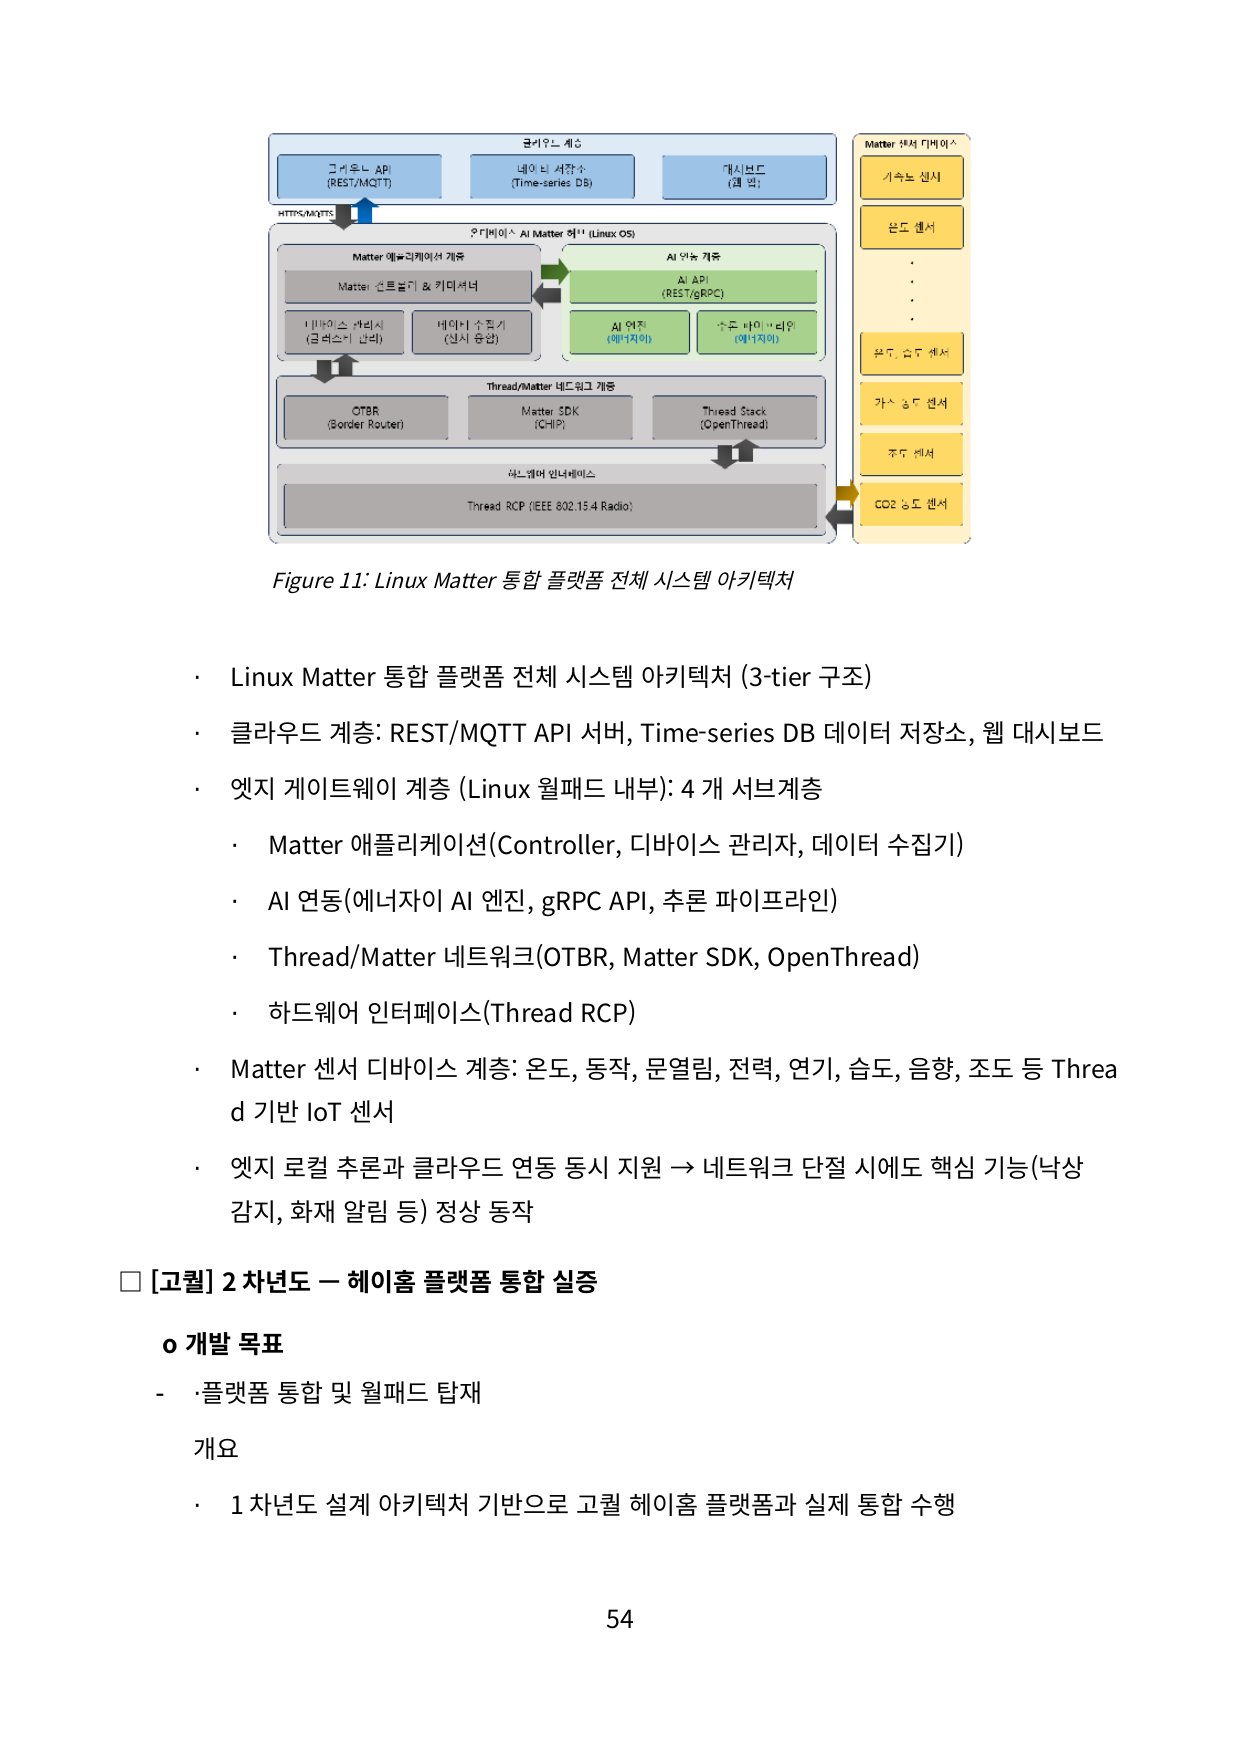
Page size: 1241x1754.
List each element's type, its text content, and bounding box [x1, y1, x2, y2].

list 개요 [156, 1429, 1122, 1466]
list AI 연동(에너자이 AI 엔진, gRPC API, 추론 파이프라인) [231, 882, 1122, 918]
list ⋅플랫폼 통합 및 월패드 탑재 [156, 1373, 1122, 1410]
list 엣지 게이트웨이 계층 (Linux 월패드 내부): 4개 서브계층 [193, 770, 1122, 806]
list Figure 20: Linux Matter 통합 플랫폼 전체 시스템 아키텍처 [266, 547, 974, 595]
list Matter 애플리케이션(Controller, 디바이스 관리자, 데이터 수집기) [231, 826, 1122, 862]
subtitle o 개발 목표 [162, 1324, 1122, 1360]
list Thread/Matter 네트워크(OTBR, Matter SDK, OpenThread) [231, 937, 1122, 974]
list Matter 센서 디바이스 계층: 온도, 동작, 문열림, 전력, 연기, 습도, 음향, 조도 등 Thread 기반 IoT 센서 [193, 1049, 1122, 1129]
subtitle □ [고퀄] 2차년도 — 헤이홈 플랫폼 통합 실증 [118, 1263, 1122, 1299]
list 하드웨어 인터페이스(Thread RCP) [231, 993, 1122, 1030]
list 1차년도 설계 아키텍처 기반으로 고퀄 헤이홈 플랫폼과 실제 통합 수행 [193, 1485, 1122, 1522]
list 클라우드 계층: REST/MQTT API 서버, Time-series DB 데이터 저장소, 웹 대시보드 [193, 714, 1122, 750]
list Linux Matter 통합 플랫폼 전체 시스템 아키텍처 (3-tier 구조) [193, 658, 1122, 694]
list 엣지 로컬 추론과 클라우드 연동 동시 지원 → 네트워크 단절 시에도 핵심 기능(낙상 감지, 화재 알림 등) 정상 동작 [193, 1149, 1122, 1228]
